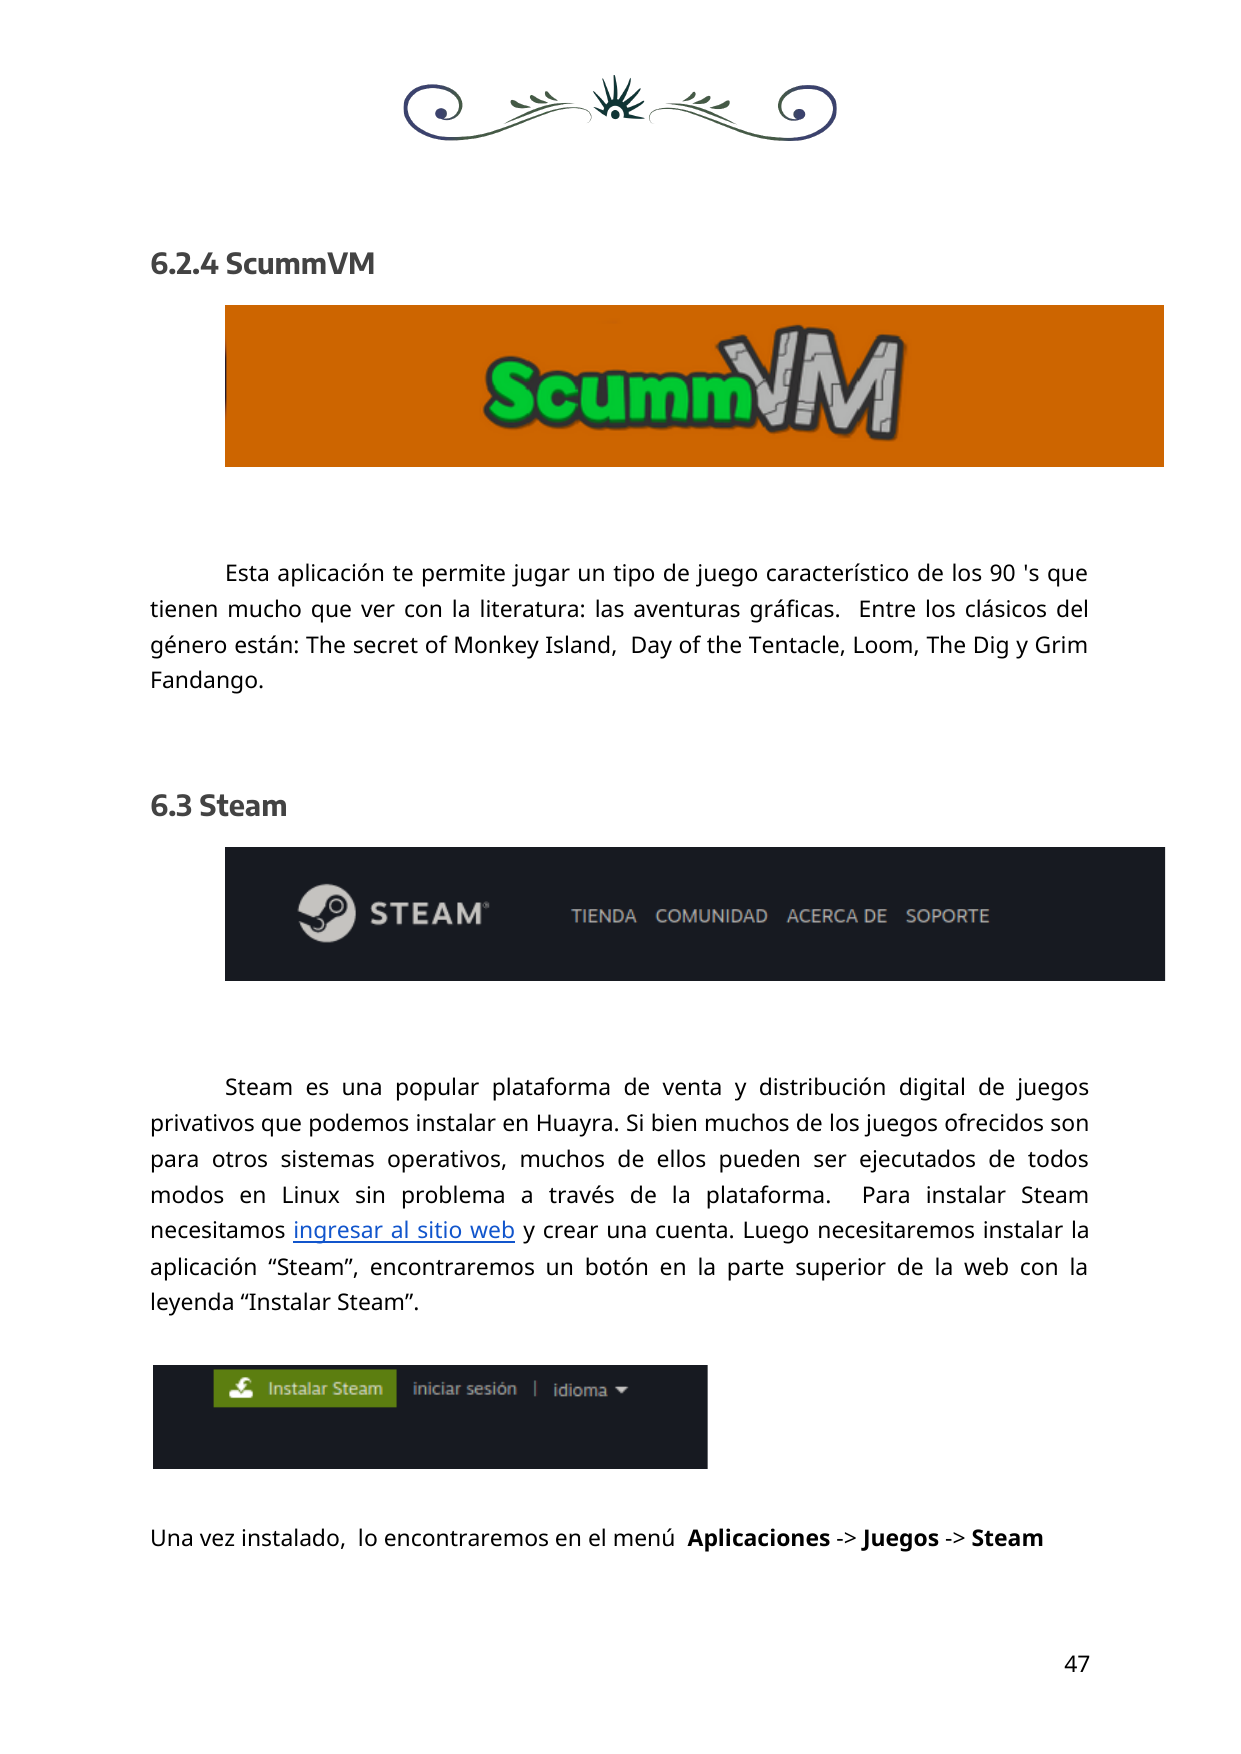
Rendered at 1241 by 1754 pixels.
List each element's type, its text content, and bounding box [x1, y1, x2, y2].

text Steam es una popular plataforma de venta y distribución digital de juegos privativos que podemos instalar en Huayra. Si bien muchos de los juegos ofrecidos son para otros sistemas operativos, muchos de ellos pueden ser ejecutados de todos modos en Linux sin problema a través de la plataforma. Para instalar Steam necesitamos ingresar al sitio web y crear una cuenta. Luego necesitaremos instalar la aplicación “Steam”, encontraremos un botón en la parte superior de la web con la leyenda “Instalar Steam”. [150, 1071, 1090, 1318]
picture [403, 75, 837, 141]
picture [153, 1365, 708, 1469]
subtitle 6.3 Steam [150, 786, 1090, 822]
picture [225, 847, 1166, 981]
subtitle 6.2.4 ScummVM [150, 244, 1090, 281]
text Esta aplicación te permite jugar un tipo de juego característico de los 90 's que tienen mucho que ver con la literatura: las aventuras gráficas. Entre los clásicos del género están: The secret of Monkey Island, Day of the Tentacle, Loom, The Dig y Grim Fandango. [150, 557, 1090, 696]
picture [225, 305, 1164, 467]
text Una vez instalado, lo encontraremos en el menú Aplicaciones -> Juegos -> Steam [150, 1408, 1090, 1553]
